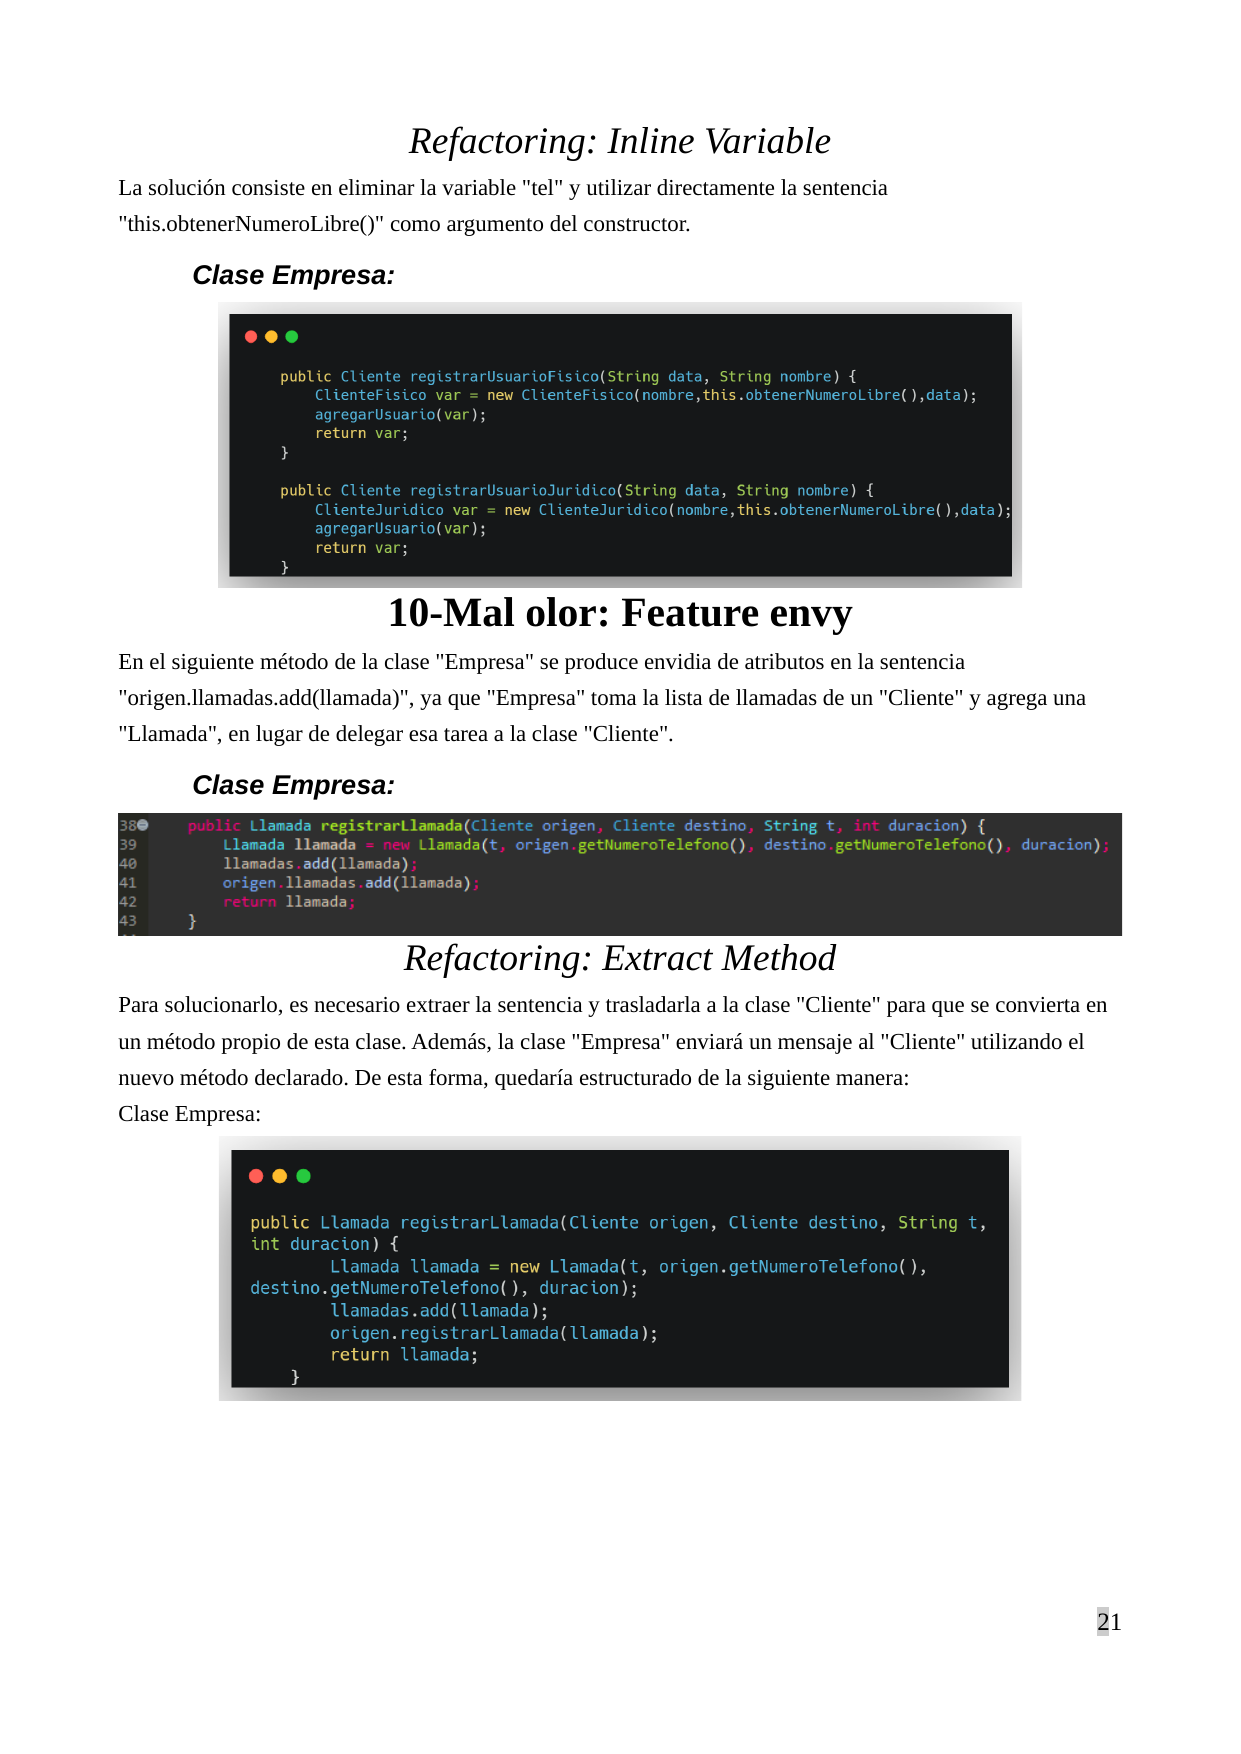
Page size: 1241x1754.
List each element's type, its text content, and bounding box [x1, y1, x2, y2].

picture [218, 302, 1023, 588]
text Para solucionarlo, es necesario extraer la sentencia y trasladarla a la clase "Cliente" para que se convierta en un método propio de esta clase. Además, la clase "Empresa" enviará un mensaje al "Cliente" utilizando el nuevo método declarado. De esta forma, quedaría estructurado de la siguiente manera: [118, 991, 1122, 1091]
subtitle Clase Empresa: [118, 769, 1122, 801]
subtitle Refactoring: Inline Variable [118, 118, 1122, 161]
picture [218, 1136, 1022, 1401]
text Clase Empresa: [118, 1101, 1122, 1127]
text La solución consiste en eliminar la variable "tel" y utilizar directamente la sentencia "this.obtenerNumeroLibre()" como argumento del constructor. [118, 174, 1122, 236]
subtitle Clase Empresa: [118, 259, 1122, 290]
picture [118, 813, 1123, 936]
subtitle 10-Mal olor: Feature envy [118, 328, 1122, 635]
text En el siguiente método de la clase "Empresa" se produce envidia de atributos en la sentencia "origen.llamadas.add(llamada)", ya que "Empresa" toma la lista de llamadas de un "Cliente" y agrega una "Llamada", en lugar de delegar esa tarea a la clase "Cliente". [118, 648, 1122, 747]
subtitle Refactoring: Extract Method [118, 936, 1122, 979]
